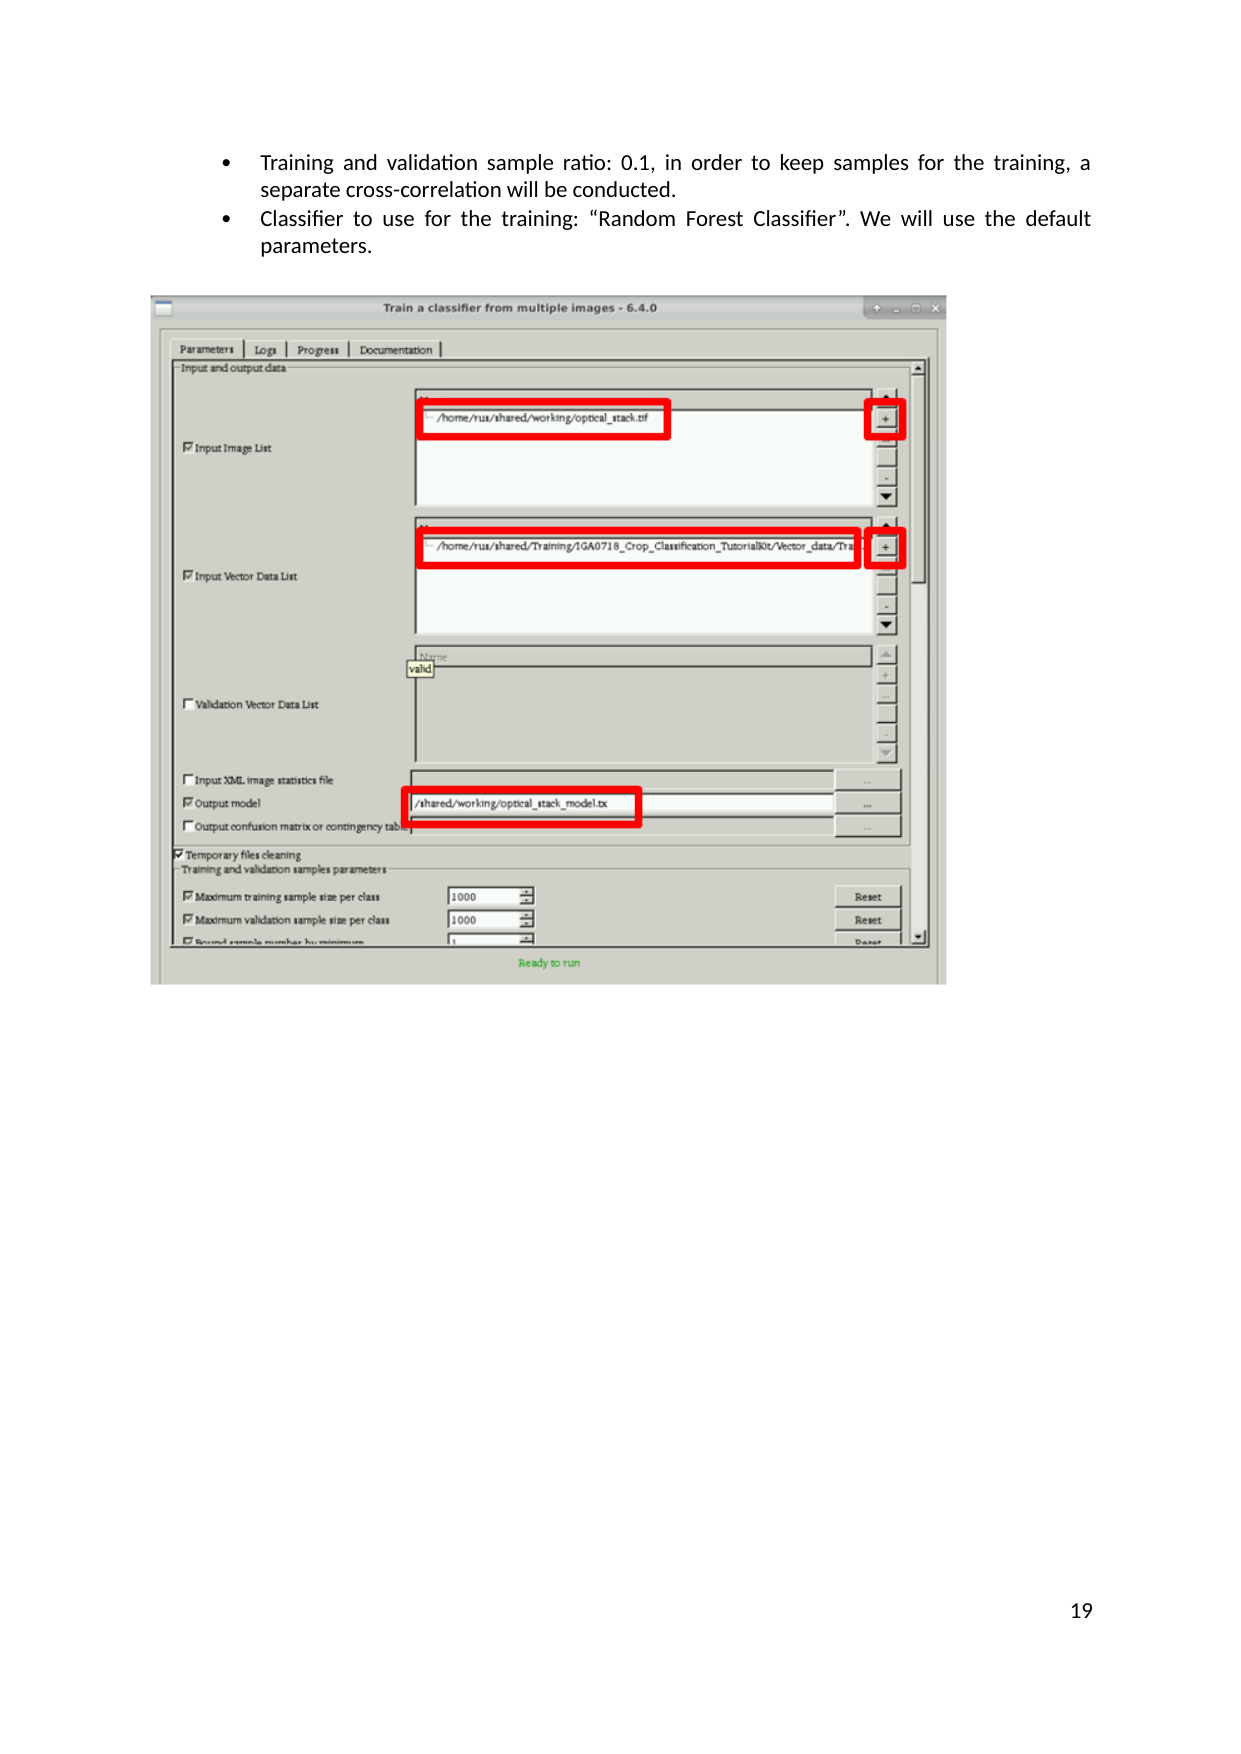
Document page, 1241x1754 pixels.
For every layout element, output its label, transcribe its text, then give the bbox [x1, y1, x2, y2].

list Training and validation sample ratio: 0.1, in order to keep samples for the training, a separate cross-correlation will be conducted. [223, 148, 1093, 204]
picture [147, 288, 954, 991]
list Classifier to use for the training: “Random Forest Classifier”. We will use the default parameters. [223, 204, 1093, 260]
